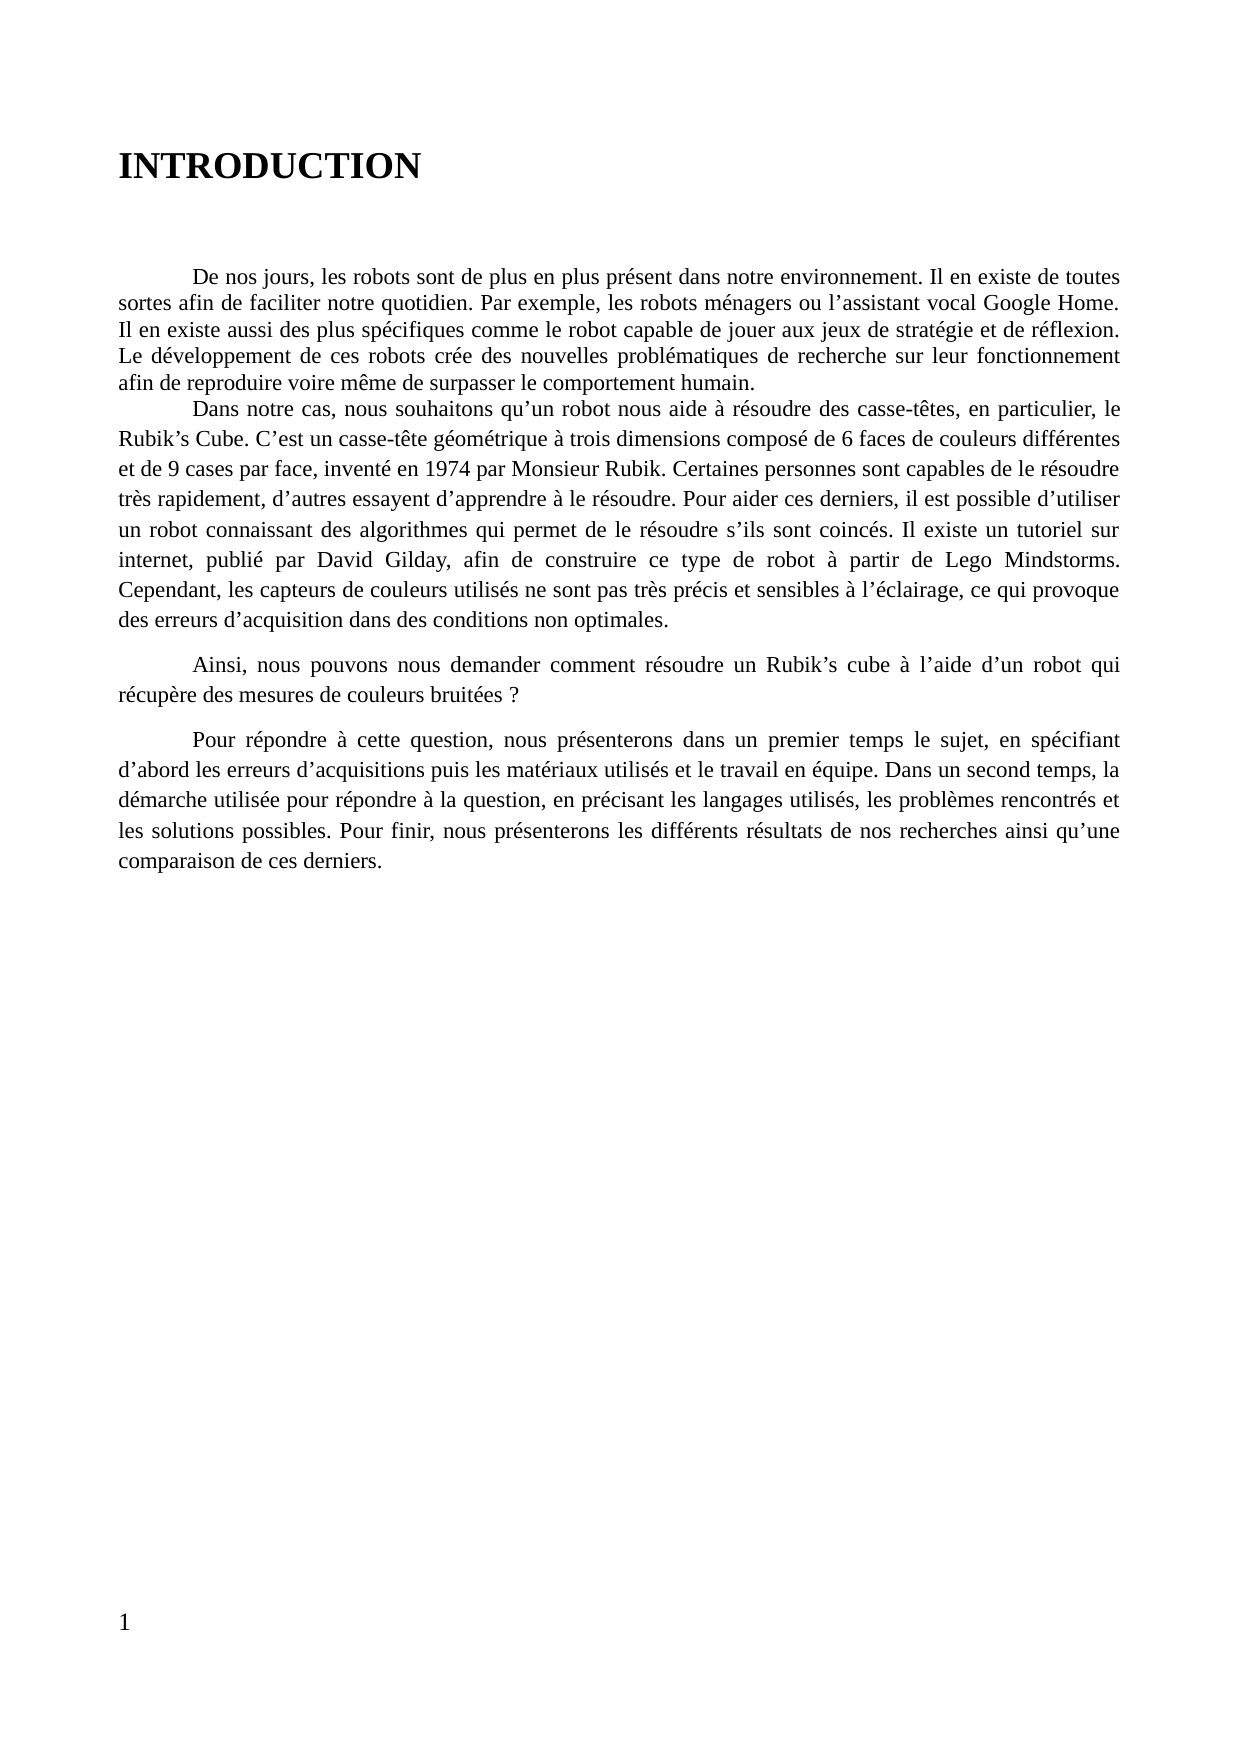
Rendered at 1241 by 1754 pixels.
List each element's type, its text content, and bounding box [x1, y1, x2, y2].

text Ainsi, nous pouvons nous demander comment résoudre un Rubik’s cube à l’aide d’un robot qui récupère des mesures de couleurs bruitées ? [118, 651, 1122, 708]
text Dans notre cas, nous souhaitons qu’un robot nous aide à résoudre des casse-têtes, en particulier, le Rubik’s Cube. C’est un casse-tête géométrique à trois dimensions composé de 6 faces de couleurs différentes et de 9 cases par face, inventé en 1974 par Monsieur Rubik. Certaines personnes sont capables de le résoudre très rapidement, d’autres essayent d’apprendre à le résoudre. Pour aider ces derniers, il est possible d’utiliser un robot connaissant des algorithmes qui permet de le résoudre s’ils sont coincés. Il existe un tutoriel sur internet, publié par David Gilday, afin de construire ce type de robot à partir de Lego Mindstorms. Cependant, les capteurs de couleurs utilisés ne sont pas très précis et sensibles à l’éclairage, ce qui provoque des erreurs d’acquisition dans des conditions non optimales. [118, 395, 1122, 633]
subtitle INTRODUCTION [118, 143, 1122, 187]
text Pour répondre à cette question, nous présenterons dans un premier temps le sujet, en spécifiant d’abord les erreurs d’acquisitions puis les matériaux utilisés et le travail en équipe. Dans un second temps, la démarche utilisée pour répondre à la question, en précisant les langages utilisés, les problèmes rencontrés et les solutions possibles. Pour finir, nous présenterons les différents résultats de nos recherches ainsi qu’une comparaison de ces derniers. [118, 726, 1122, 873]
text De nos jours, les robots sont de plus en plus présent dans notre environnement. Il en existe de toutes sortes afin de faciliter notre quotidien. Par exemple, les robots ménagers ou l’assistant vocal Google Home. Il en existe aussi des plus spécifiques comme le robot capable de jouer aux jeux de stratégie et de réflexion. Le développement de ces robots crée des nouvelles problématiques de recherche sur leur fonctionnement afin de reproduire voire même de surpasser le comportement humain. [118, 263, 1122, 395]
